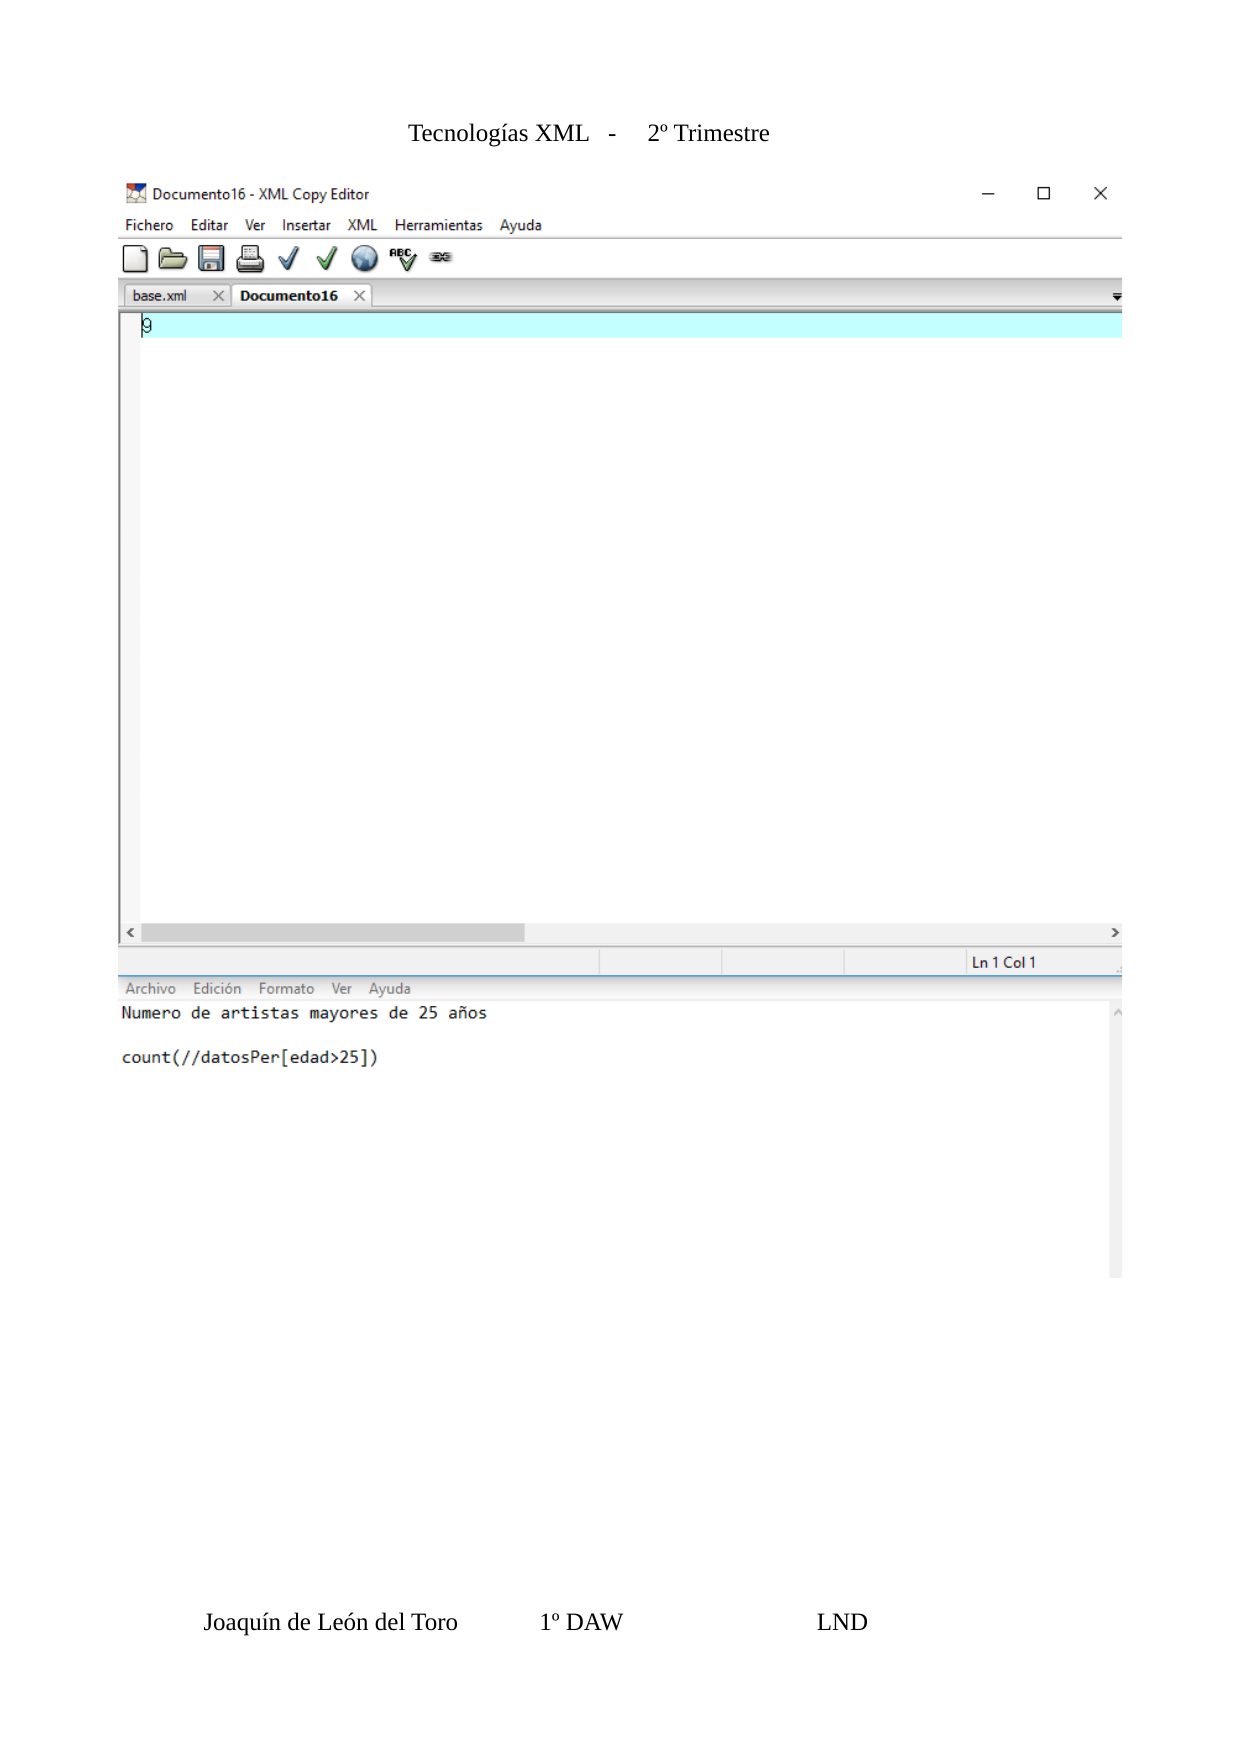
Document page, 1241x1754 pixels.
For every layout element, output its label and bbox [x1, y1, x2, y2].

picture [118, 176, 1123, 1278]
